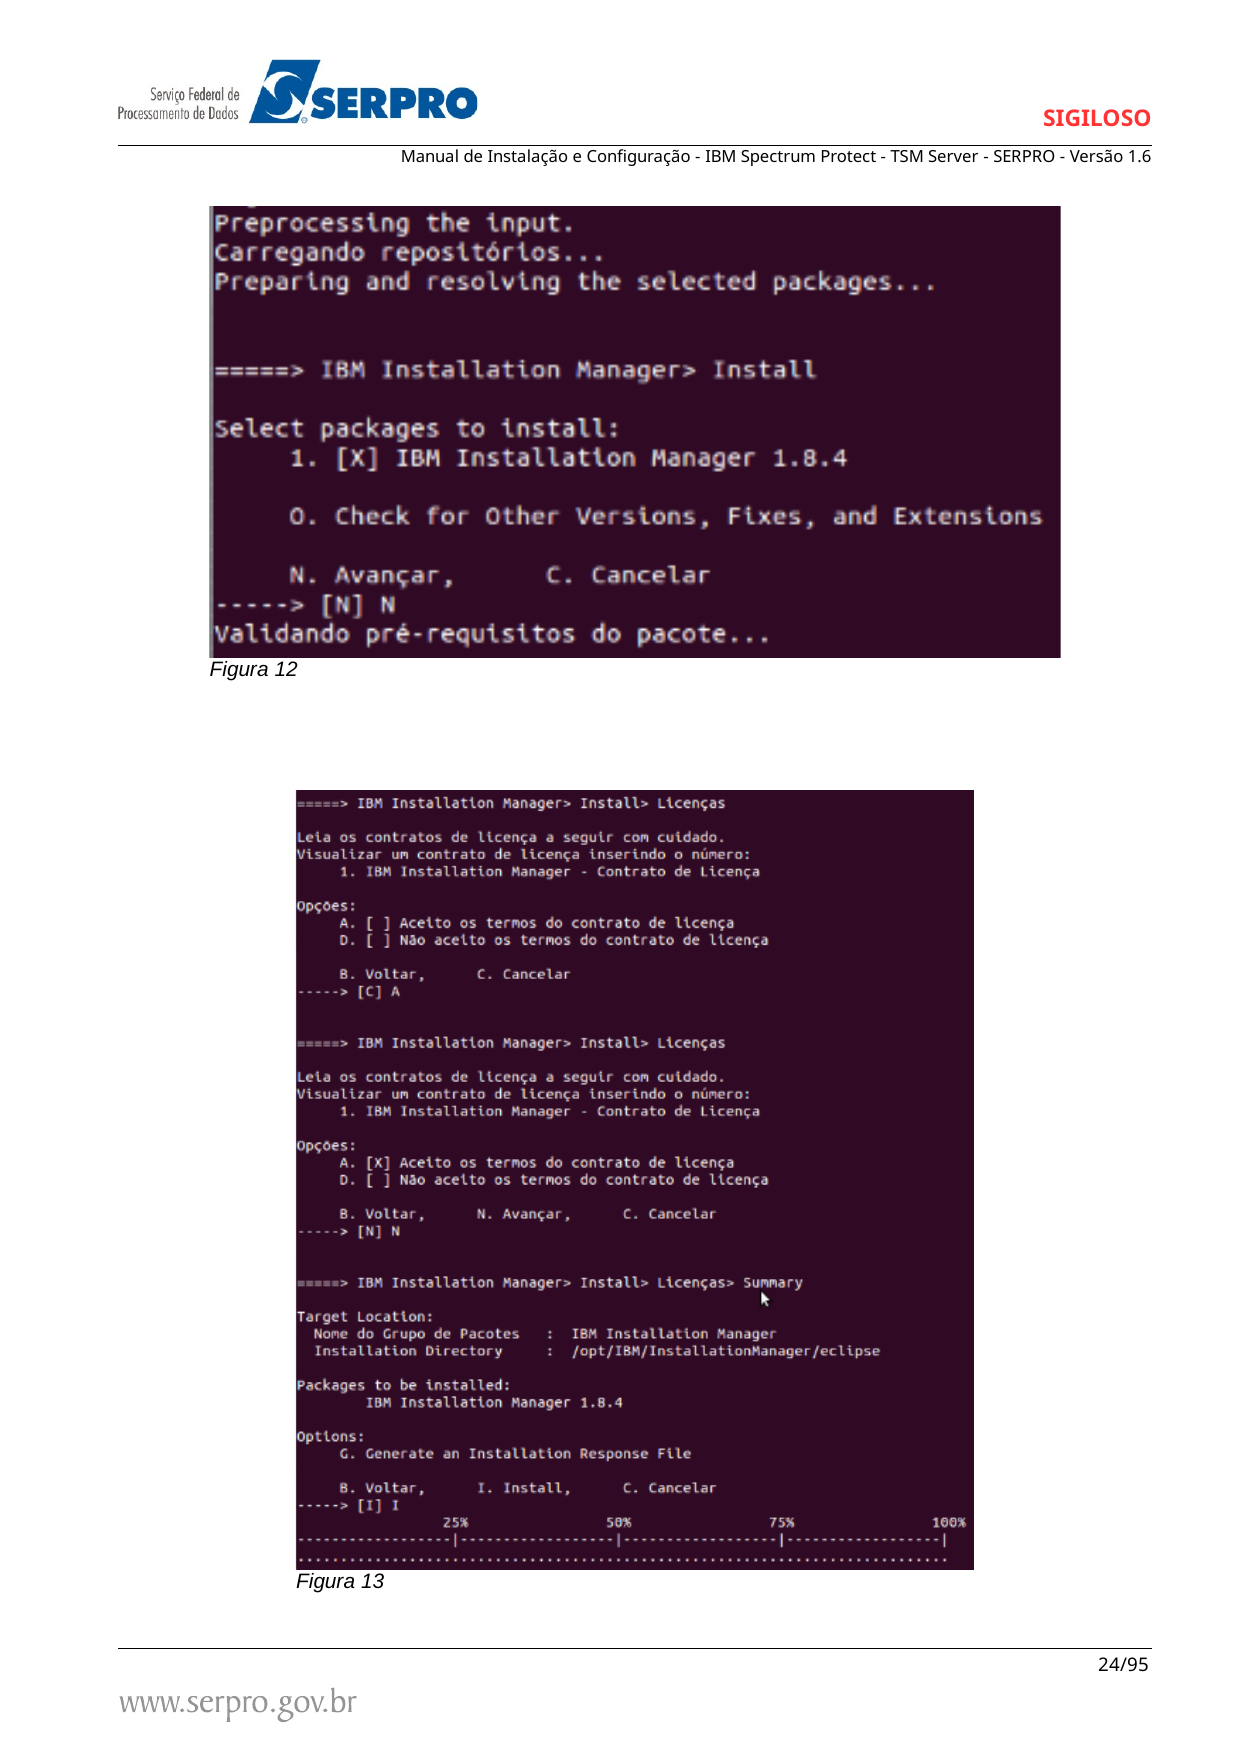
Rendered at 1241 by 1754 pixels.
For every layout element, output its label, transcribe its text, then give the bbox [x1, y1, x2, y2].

text Figura 13 [296, 1570, 974, 1593]
picture [118, 59, 478, 124]
text Figura 12 [209, 658, 1061, 681]
picture [295, 790, 974, 1570]
picture [209, 206, 1061, 658]
